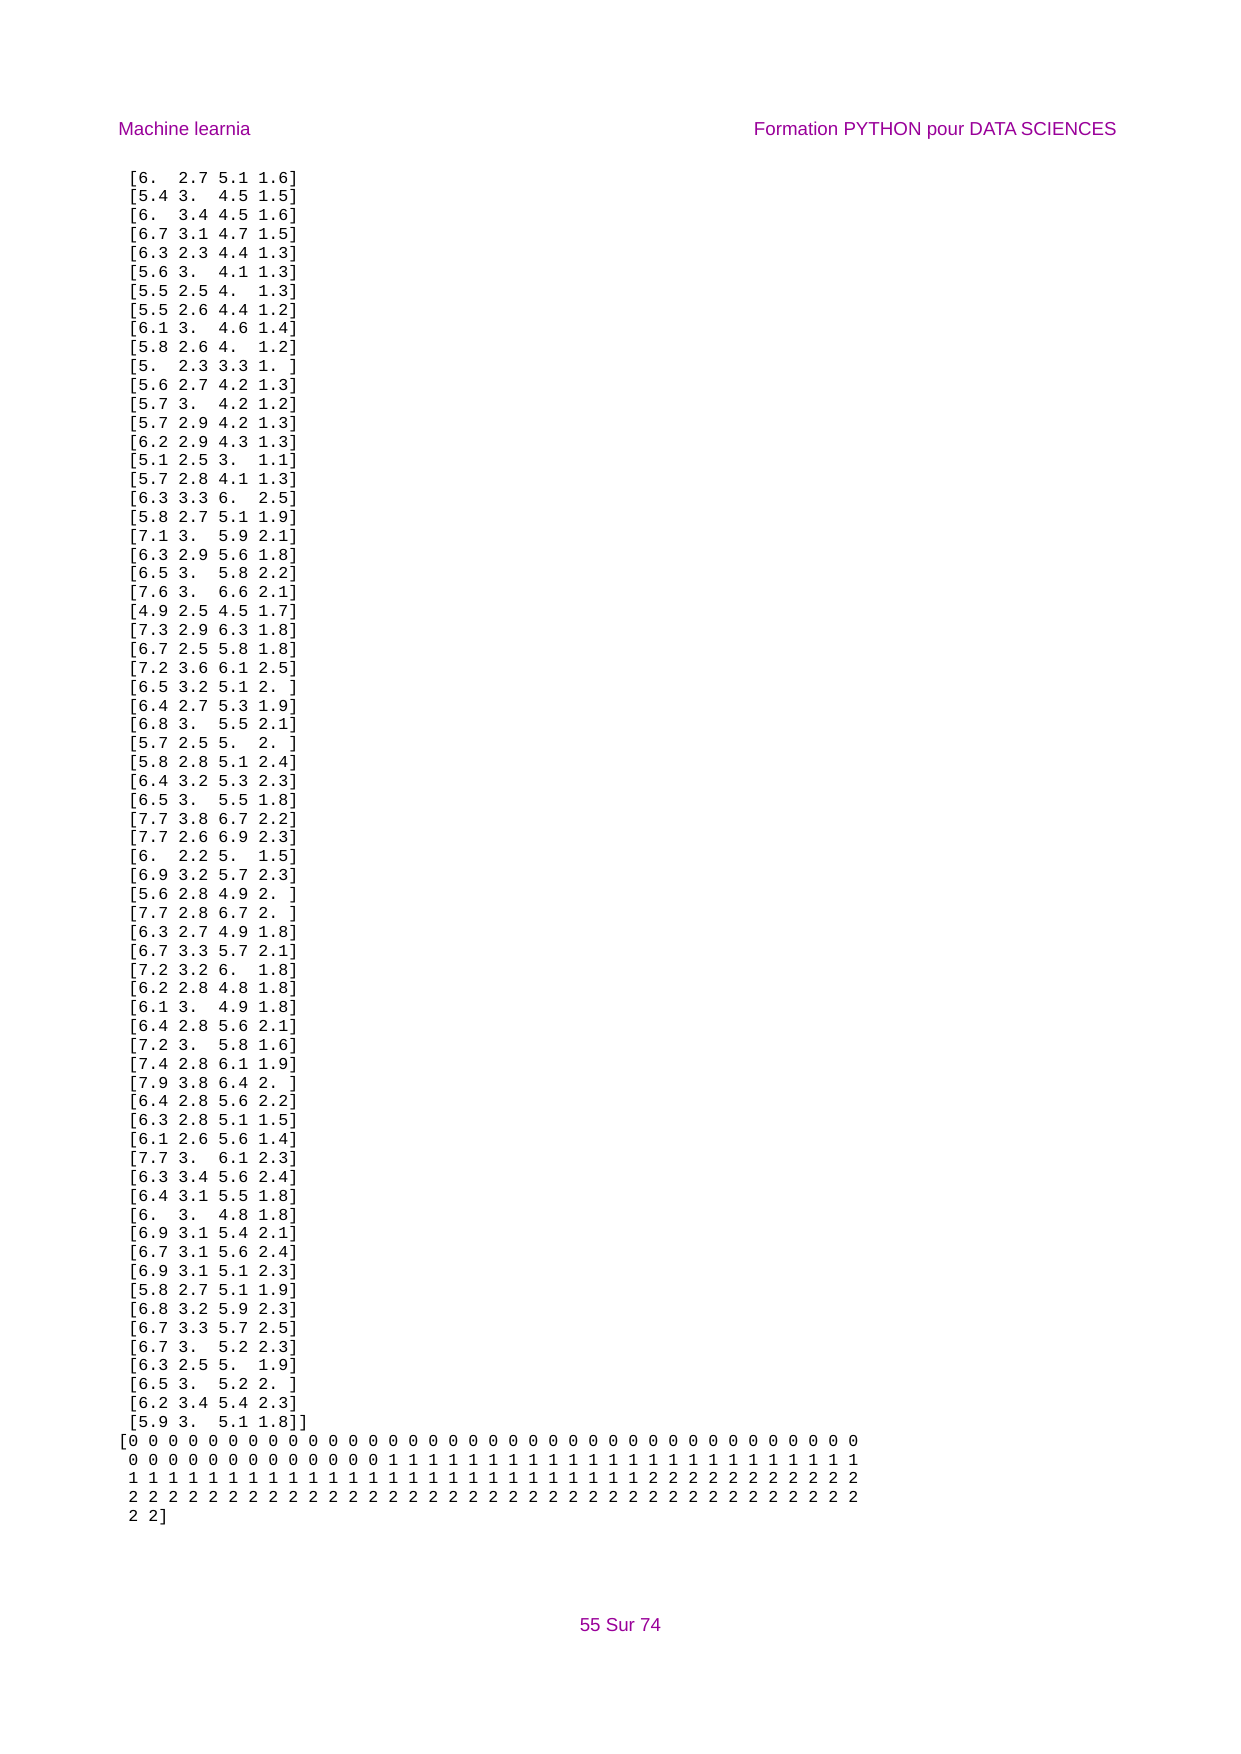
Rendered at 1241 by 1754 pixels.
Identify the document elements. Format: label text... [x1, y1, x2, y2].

text [6.7 3.3 5.7 2.5] [118, 1319, 1122, 1338]
text [5.8 2.6 4. 1.2] [118, 339, 1122, 358]
text [6.9 3.1 5.1 2.3] [118, 1263, 1122, 1282]
text [6.4 3.1 5.5 1.8] [118, 1187, 1122, 1206]
text [4.9 2.5 4.5 1.7] [118, 603, 1122, 622]
text [7.7 2.8 6.7 2. ] [118, 904, 1122, 923]
text [6.3 2.7 4.9 1.8] [118, 923, 1122, 942]
text [7.2 3. 5.8 1.6] [118, 1036, 1122, 1055]
text [6.1 3. 4.6 1.4] [118, 320, 1122, 339]
text [7.4 2.8 6.1 1.9] [118, 1055, 1122, 1074]
text [5.6 3. 4.1 1.3] [118, 263, 1122, 282]
text [5.7 3. 4.2 1.2] [118, 395, 1122, 414]
text [5. 2.3 3.3 1. ] [118, 358, 1122, 377]
text [6.7 3.1 4.7 1.5] [118, 226, 1122, 244]
text [6. 3.4 4.5 1.6] [118, 207, 1122, 226]
text [5.6 2.8 4.9 2. ] [118, 886, 1122, 904]
text [5.8 2.8 5.1 2.4] [118, 754, 1122, 772]
text [6.5 3. 5.8 2.2] [118, 565, 1122, 584]
text [6.2 2.9 4.3 1.3] [118, 433, 1122, 452]
text [6.3 2.5 5. 1.9] [118, 1357, 1122, 1376]
text [6.4 2.8 5.6 2.1] [118, 1018, 1122, 1036]
text [6.3 2.9 5.6 1.8] [118, 546, 1122, 565]
text [7.3 2.9 6.3 1.8] [118, 622, 1122, 641]
text [5.4 3. 4.5 1.5] [118, 188, 1122, 207]
text [6.4 2.8 5.6 2.2] [118, 1093, 1122, 1112]
text [6.1 3. 4.9 1.8] [118, 999, 1122, 1018]
text 0 0 0 0 0 0 0 0 0 0 0 0 0 1 1 1 1 1 1 1 1 1 1 1 1 1 1 1 1 1 1 1 1 1 1 1 1 [118, 1451, 1122, 1470]
text [6.3 2.3 4.4 1.3] [118, 244, 1122, 263]
text [5.5 2.6 4.4 1.2] [118, 301, 1122, 320]
text [5.5 2.5 4. 1.3] [118, 282, 1122, 301]
text [6.7 3.1 5.6 2.4] [118, 1244, 1122, 1263]
text [7.2 3.2 6. 1.8] [118, 961, 1122, 980]
text [5.7 2.5 5. 2. ] [118, 735, 1122, 754]
text [6.3 3.3 6. 2.5] [118, 490, 1122, 508]
text [5.8 2.7 5.1 1.9] [118, 508, 1122, 527]
text [5.6 2.7 4.2 1.3] [118, 377, 1122, 395]
text [7.6 3. 6.6 2.1] [118, 584, 1122, 603]
text [7.7 3. 6.1 2.3] [118, 1149, 1122, 1168]
text [6.5 3. 5.2 2. ] [118, 1376, 1122, 1395]
text [6.9 3.2 5.7 2.3] [118, 867, 1122, 886]
text [5.7 2.8 4.1 1.3] [118, 471, 1122, 490]
text 2 2 2 2 2 2 2 2 2 2 2 2 2 2 2 2 2 2 2 2 2 2 2 2 2 2 2 2 2 2 2 2 2 2 2 2 2 [118, 1489, 1122, 1508]
text [6.5 3.2 5.1 2. ] [118, 678, 1122, 697]
text [5.1 2.5 3. 1.1] [118, 452, 1122, 471]
text [6.8 3.2 5.9 2.3] [118, 1300, 1122, 1319]
text [6.9 3.1 5.4 2.1] [118, 1225, 1122, 1244]
text 1 1 1 1 1 1 1 1 1 1 1 1 1 1 1 1 1 1 1 1 1 1 1 1 1 1 2 2 2 2 2 2 2 2 2 2 2 [118, 1470, 1122, 1489]
text [5.8 2.7 5.1 1.9] [118, 1282, 1122, 1300]
text [5.9 3. 5.1 1.8]] [118, 1413, 1122, 1432]
text [6.3 3.4 5.6 2.4] [118, 1168, 1122, 1187]
text [7.7 2.6 6.9 2.3] [118, 829, 1122, 848]
text [6.7 3. 5.2 2.3] [118, 1338, 1122, 1357]
text [6.3 2.8 5.1 1.5] [118, 1112, 1122, 1131]
text [6.2 2.8 4.8 1.8] [118, 980, 1122, 999]
text [7.1 3. 5.9 2.1] [118, 527, 1122, 546]
text [6.4 3.2 5.3 2.3] [118, 772, 1122, 791]
text [6.8 3. 5.5 2.1] [118, 716, 1122, 735]
text [0 0 0 0 0 0 0 0 0 0 0 0 0 0 0 0 0 0 0 0 0 0 0 0 0 0 0 0 0 0 0 0 0 0 0 0 0 [118, 1432, 1122, 1451]
text [7.9 3.8 6.4 2. ] [118, 1074, 1122, 1093]
text [6. 3. 4.8 1.8] [118, 1206, 1122, 1225]
text [6. 2.2 5. 1.5] [118, 848, 1122, 867]
text [6.5 3. 5.5 1.8] [118, 791, 1122, 810]
text [6.4 2.7 5.3 1.9] [118, 697, 1122, 716]
text [7.2 3.6 6.1 2.5] [118, 659, 1122, 678]
text [6. 2.7 5.1 1.6] [118, 169, 1122, 188]
text [6.1 2.6 5.6 1.4] [118, 1131, 1122, 1149]
text [7.7 3.8 6.7 2.2] [118, 810, 1122, 829]
text [6.2 3.4 5.4 2.3] [118, 1395, 1122, 1413]
text [5.7 2.9 4.2 1.3] [118, 414, 1122, 433]
text [6.7 2.5 5.8 1.8] [118, 641, 1122, 659]
text 2 2] [118, 1508, 1122, 1527]
text [6.7 3.3 5.7 2.1] [118, 942, 1122, 961]
